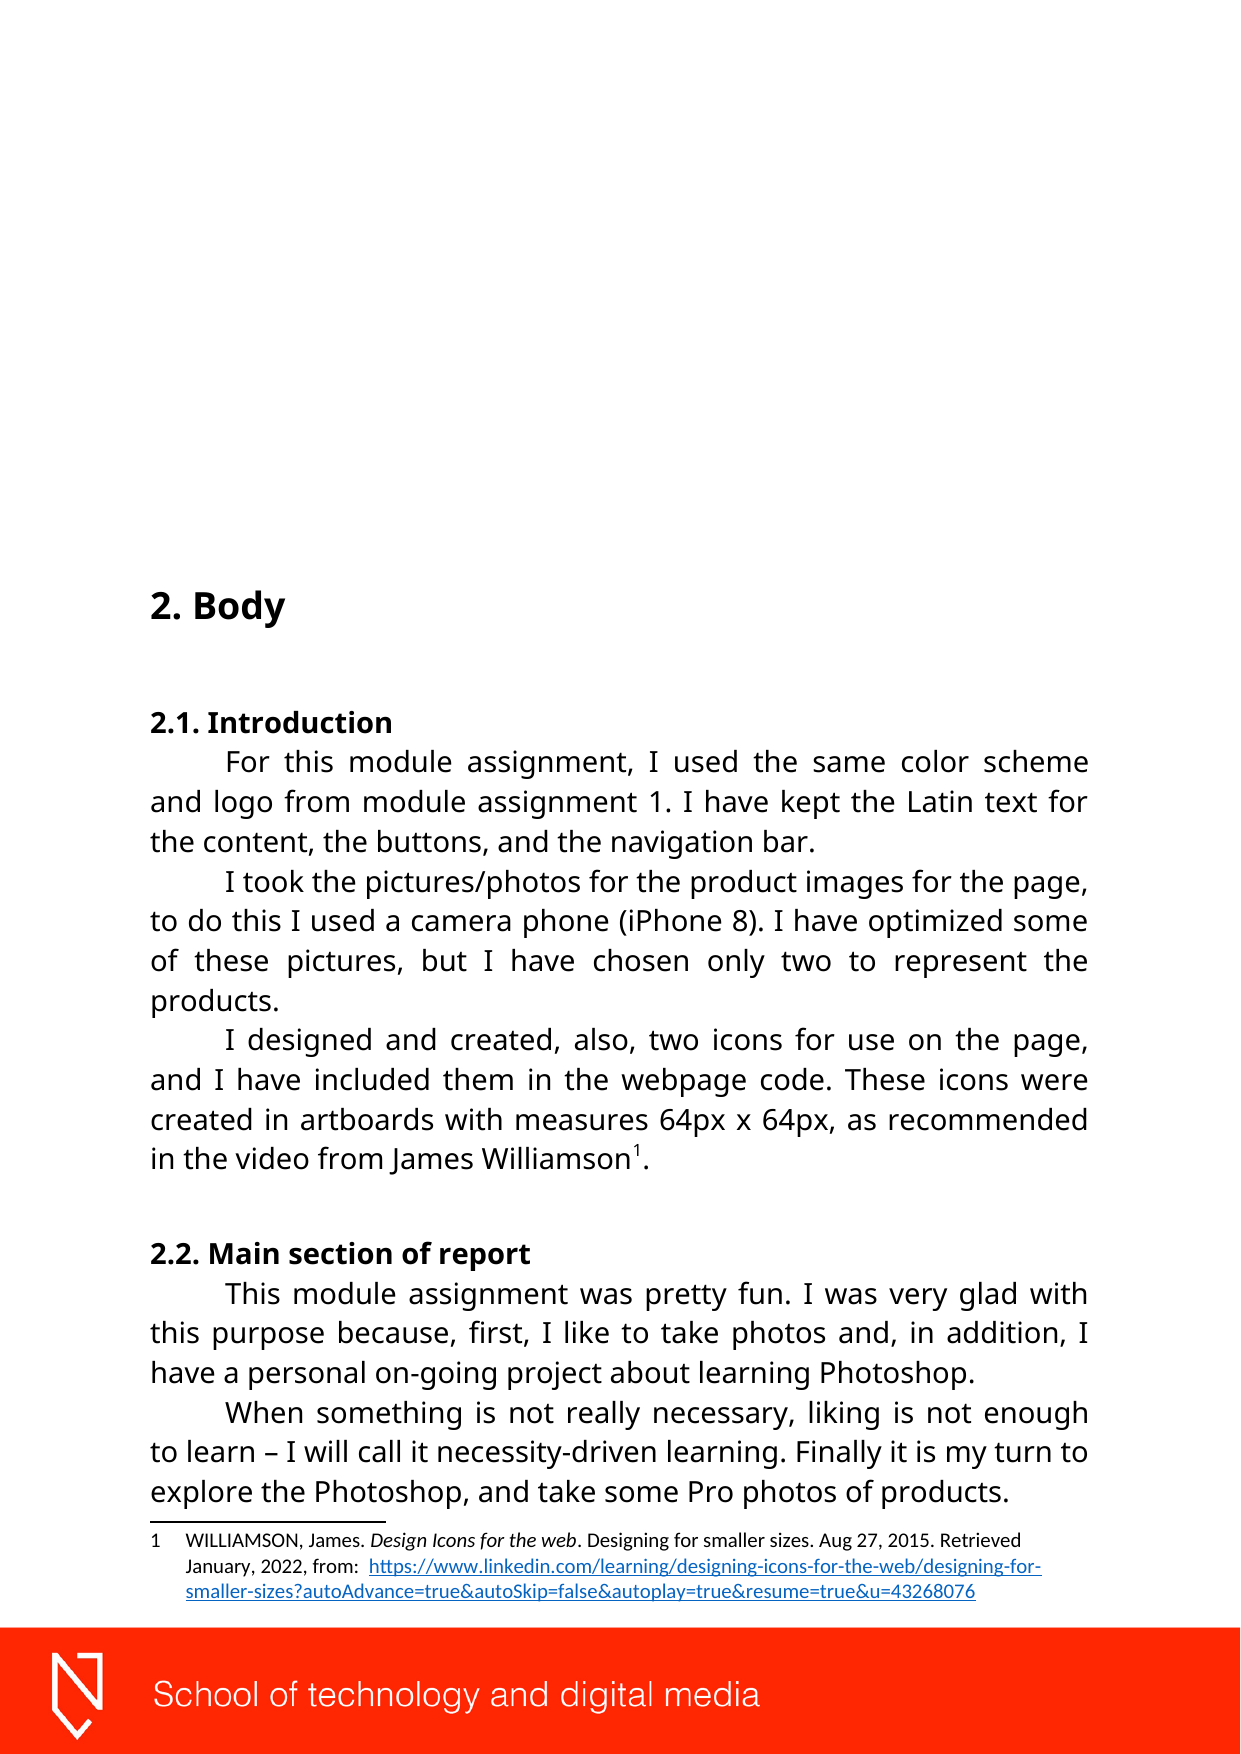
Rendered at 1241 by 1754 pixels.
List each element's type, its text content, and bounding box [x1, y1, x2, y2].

picture [0, 1618, 1241, 1754]
text When something is not really necessary, liking is not enough to learn – I will call it necessity-driven learning. Finally it is my turn to explore the Photoshop, and take some Pro photos of products. [150, 1392, 1090, 1511]
subtitle 2. Body [150, 579, 1090, 630]
text WILLIAMSON, James. Design Icons for the web. Designing for smaller sizes. Aug 27, 2015. Retrieved January, 2022, from: https://www.linkedin.com/learning/designing-icons-for-the-web/designing-for-smaller-sizes?autoAdvance=true&autoSkip=false&autoplay=true&resume=true&u=43268076 [150, 1528, 1090, 1604]
text This module assignment was pretty fun. I was very glad with this purpose because, first, I like to take photos and, in addition, I have a personal on-going project about learning Photoshop. [150, 1273, 1090, 1392]
subtitle 2.1. Introduction [150, 702, 1090, 742]
text I designed and created, also, two icons for use on the page, and I have included them in the webpage code. These icons were created in artboards with measures 64px x 64px, as recommended in the video from James Williamson. [150, 1019, 1090, 1178]
subtitle 2.2. Main section of report [150, 1233, 1090, 1273]
text For this module assignment, I used the same color scheme and logo from module assignment 1. I have kept the Latin text for the content, the buttons, and the navigation bar. [150, 742, 1090, 861]
text I took the pictures/photos for the product images for the page, to do this I used a camera phone (iPhone 8). I have optimized some of these pictures, but I have chosen only two to represent the products. [150, 861, 1090, 1019]
